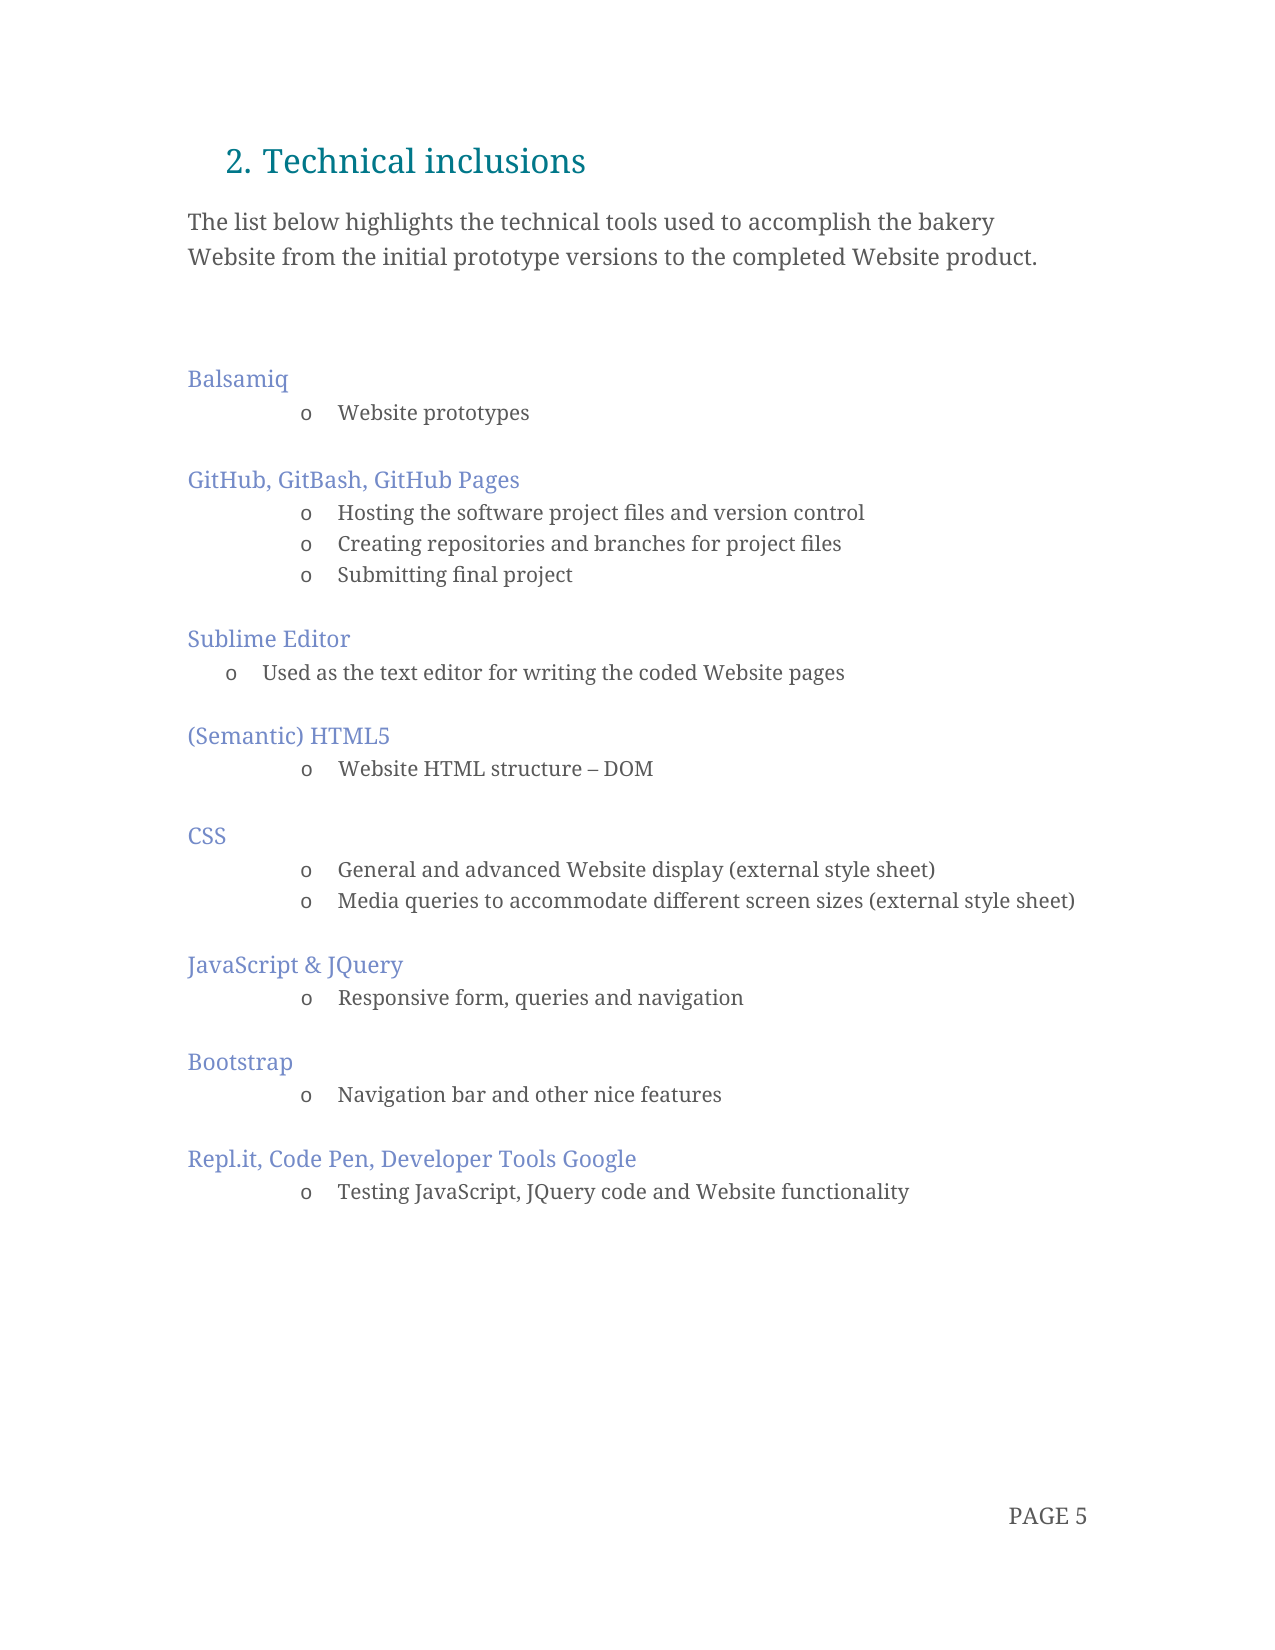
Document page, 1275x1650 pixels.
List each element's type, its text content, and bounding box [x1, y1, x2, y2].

text Balsamiq [187, 363, 1087, 395]
list Website prototypes [300, 398, 1087, 426]
text (Semantic) HTML5 [187, 720, 1087, 751]
text The list below highlights the technical tools used to accomplish the bakery Website from the initial prototype versions to the completed Website product. [187, 206, 1087, 272]
text JavaScript & JQuery [187, 949, 1087, 980]
text GitHub, GitBash, GitHub Pages [187, 463, 1087, 495]
list Hosting the software project files and version control [300, 498, 1087, 526]
list General and advanced Website display (external style sheet) [300, 855, 1087, 883]
list Testing JavaScript, JQuery code and Website functionality [300, 1177, 1087, 1206]
text CSS [187, 820, 1087, 852]
list Creating repositories and branches for project files [300, 529, 1087, 558]
text Bootstrap [187, 1046, 1087, 1077]
text Sublime Editor [187, 623, 1087, 654]
list Responsive form, queries and navigation [300, 983, 1087, 1012]
list Used as the text editor for writing the coded Website pages [225, 658, 1087, 686]
list Media queries to accommodate different screen sizes (external style sheet) [300, 886, 1087, 914]
list Website HTML structure – DOM [300, 754, 1087, 783]
list Submitting final project [300, 561, 1087, 589]
text Repl.it, Code Pen, Developer Tools Google [187, 1143, 1087, 1174]
list Navigation bar and other nice features [300, 1080, 1087, 1108]
subtitle Technical inclusions [225, 137, 1087, 183]
